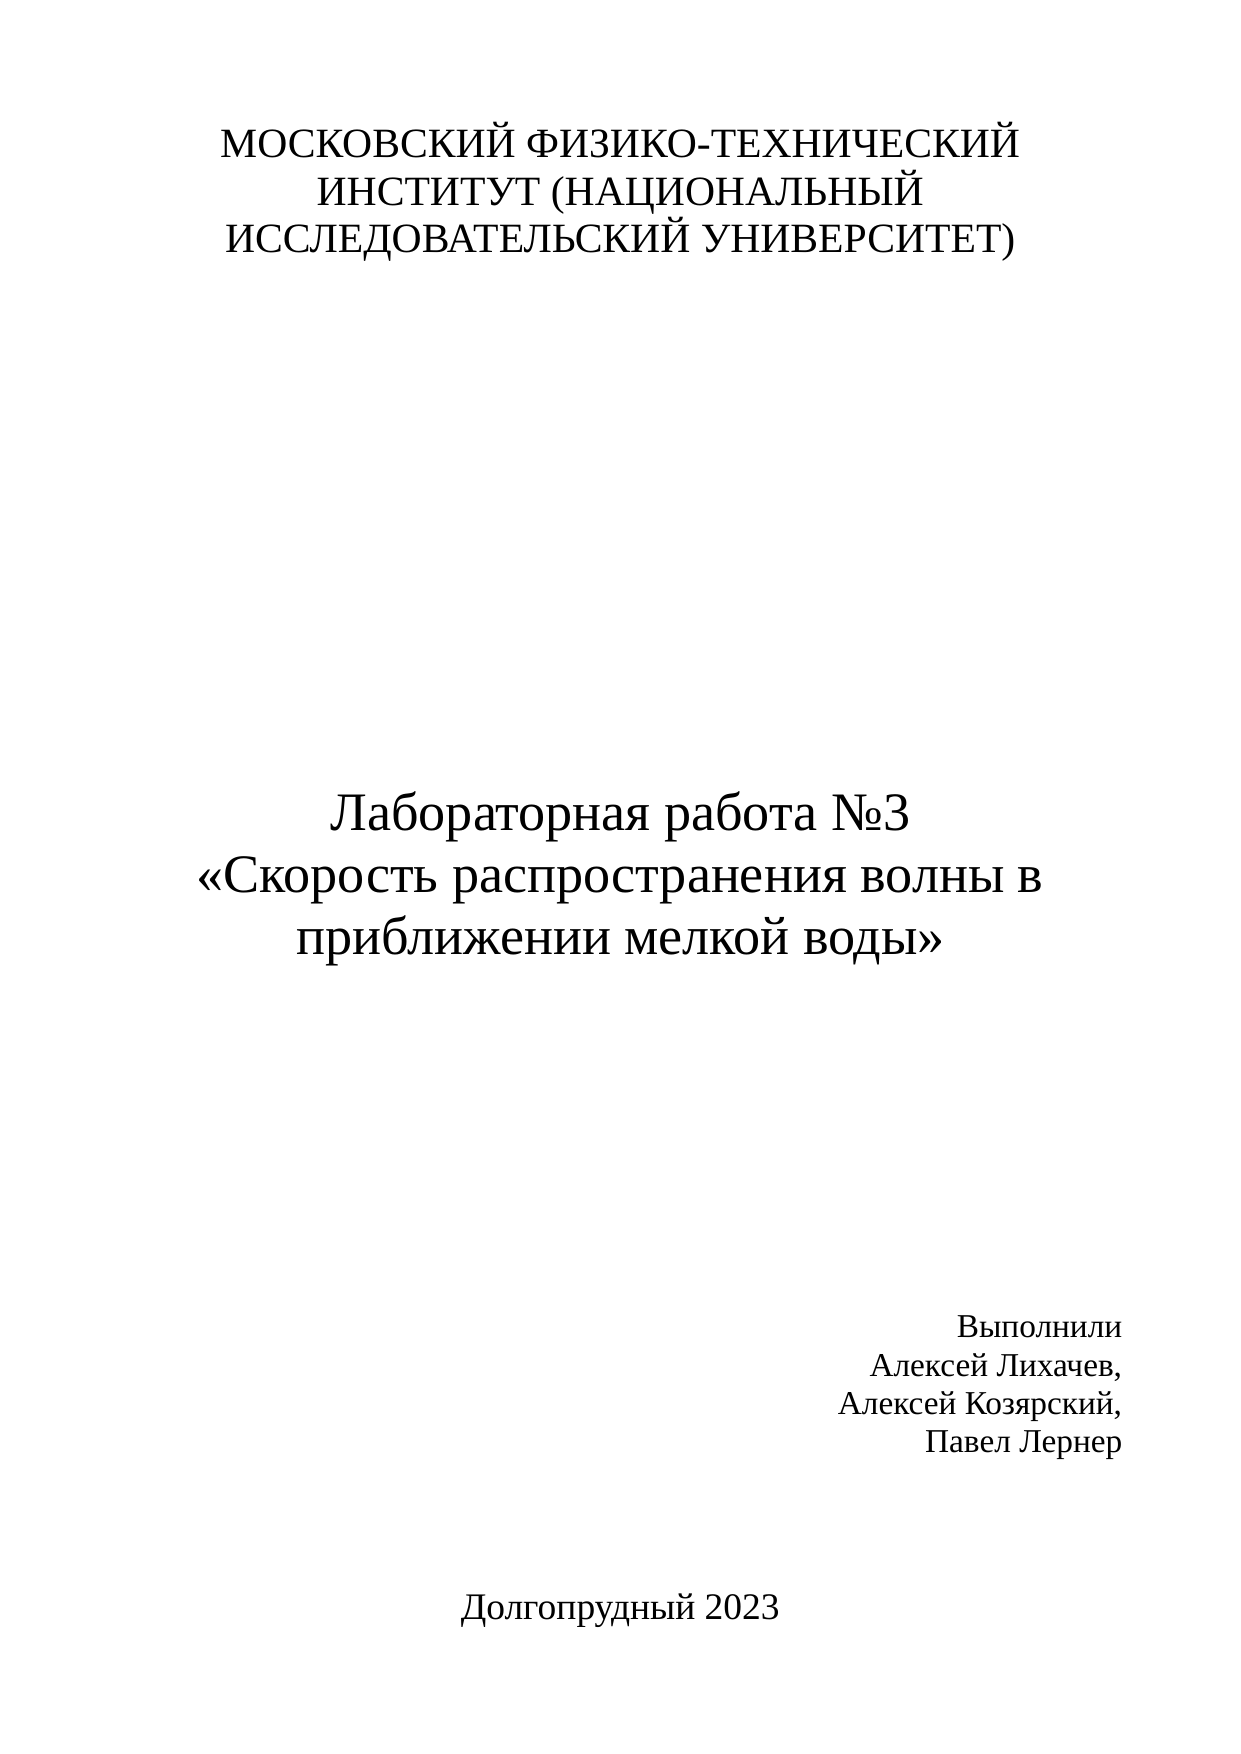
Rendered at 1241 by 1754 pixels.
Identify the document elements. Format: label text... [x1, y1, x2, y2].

text Павел Лернер [118, 1421, 1122, 1460]
text Долгопрудный 2023 [118, 1584, 1122, 1627]
text Алексей Лихачев, [118, 1345, 1122, 1383]
text «Скорость распространения волны в приближении мелкой воды» [118, 842, 1122, 966]
text Выполнили [118, 1306, 1122, 1345]
text Лабораторная работа №3 [118, 779, 1122, 842]
text МОСКОВСКИЙ ФИЗИКО-ТЕХНИЧЕСКИЙ ИНСТИТУТ (НАЦИОНАЛЬНЫЙ ИССЛЕДОВАТЕЛЬСКИЙ УНИВЕРСИТЕТ) [118, 118, 1122, 262]
text Алексей Козярский, [118, 1383, 1122, 1421]
